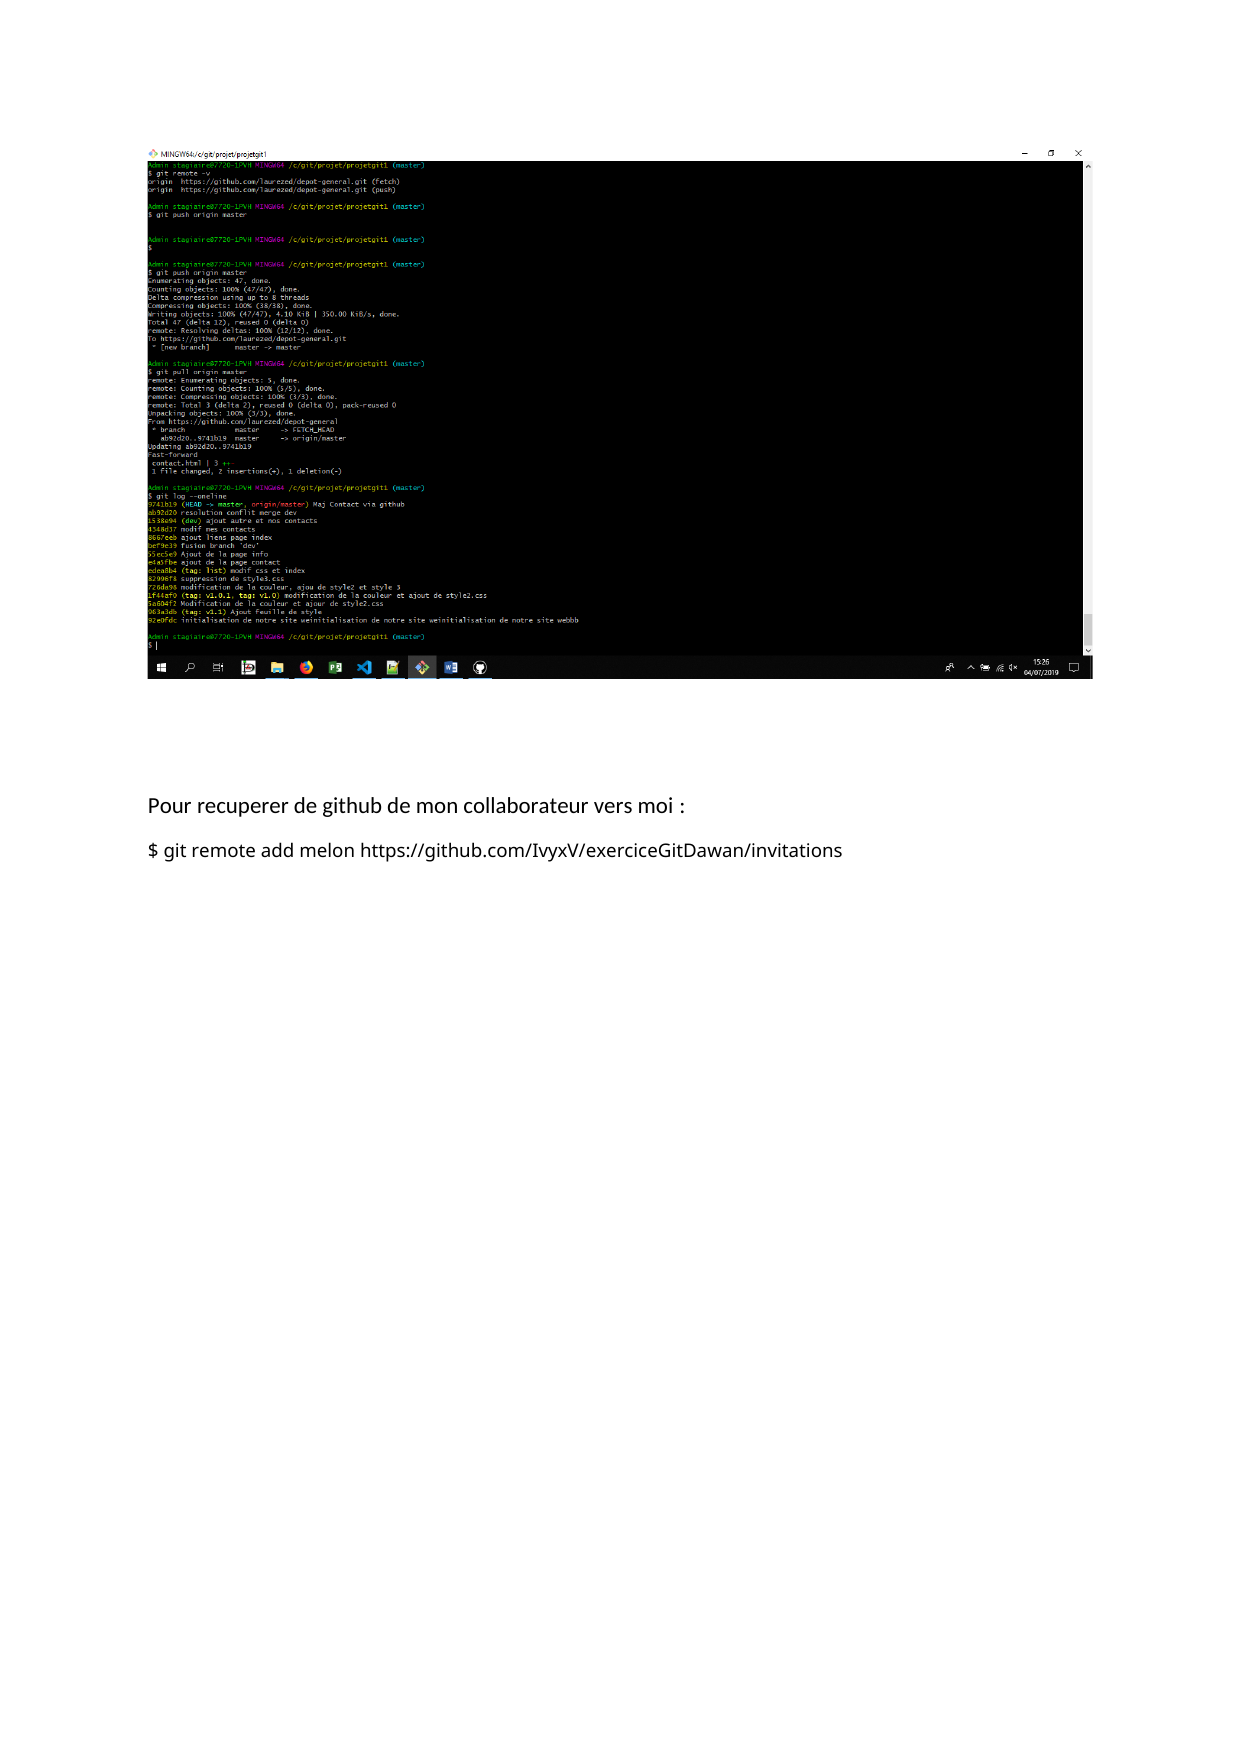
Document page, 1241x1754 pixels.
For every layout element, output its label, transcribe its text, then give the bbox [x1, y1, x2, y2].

text Pour recuperer de github de mon collaborateur vers moi : [148, 791, 1093, 819]
text $ git remote add melon https://github.com/IvyxV/exerciceGitDawan/invitations [148, 837, 1093, 863]
picture [147, 147, 1093, 679]
